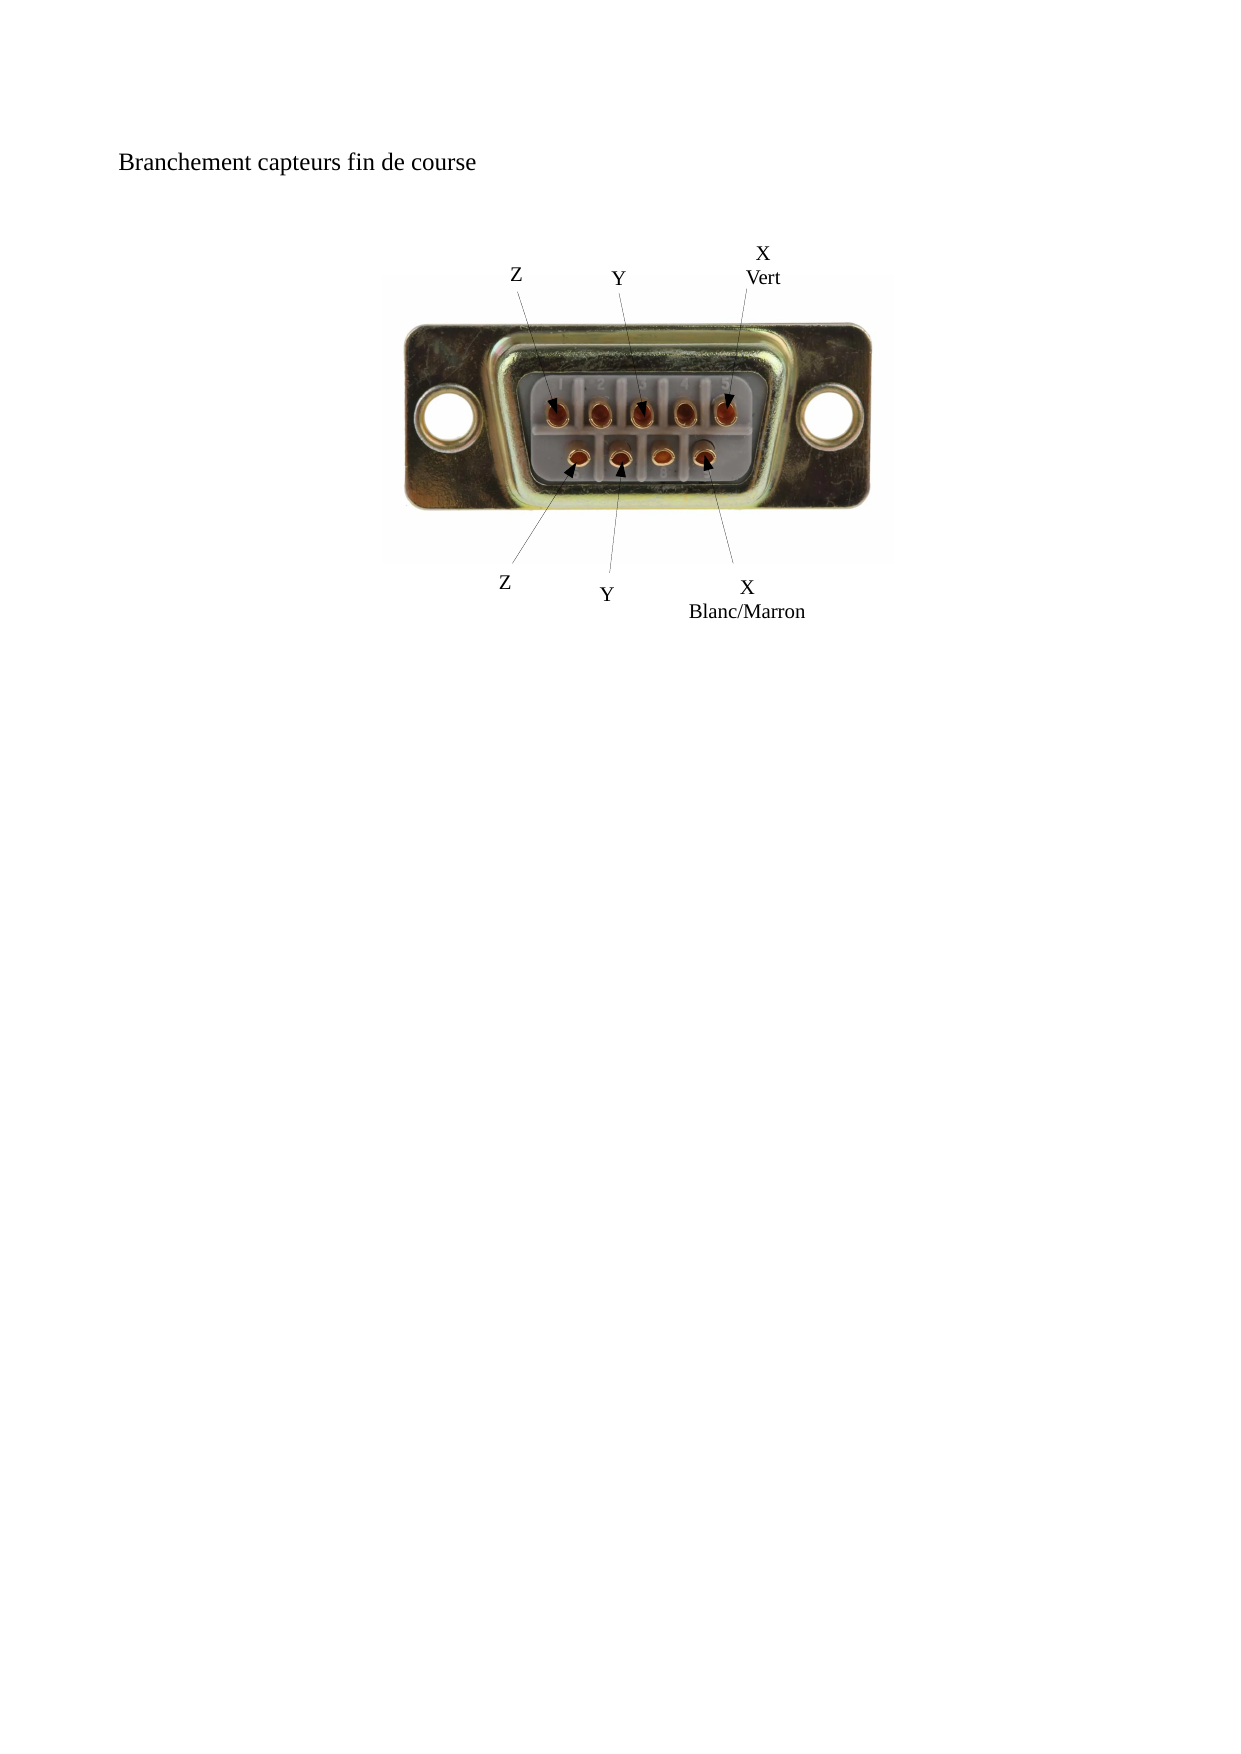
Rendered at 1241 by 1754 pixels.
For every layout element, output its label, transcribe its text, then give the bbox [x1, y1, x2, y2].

text Branchement capteurs fin de course [118, 147, 1122, 176]
picture [382, 275, 895, 564]
